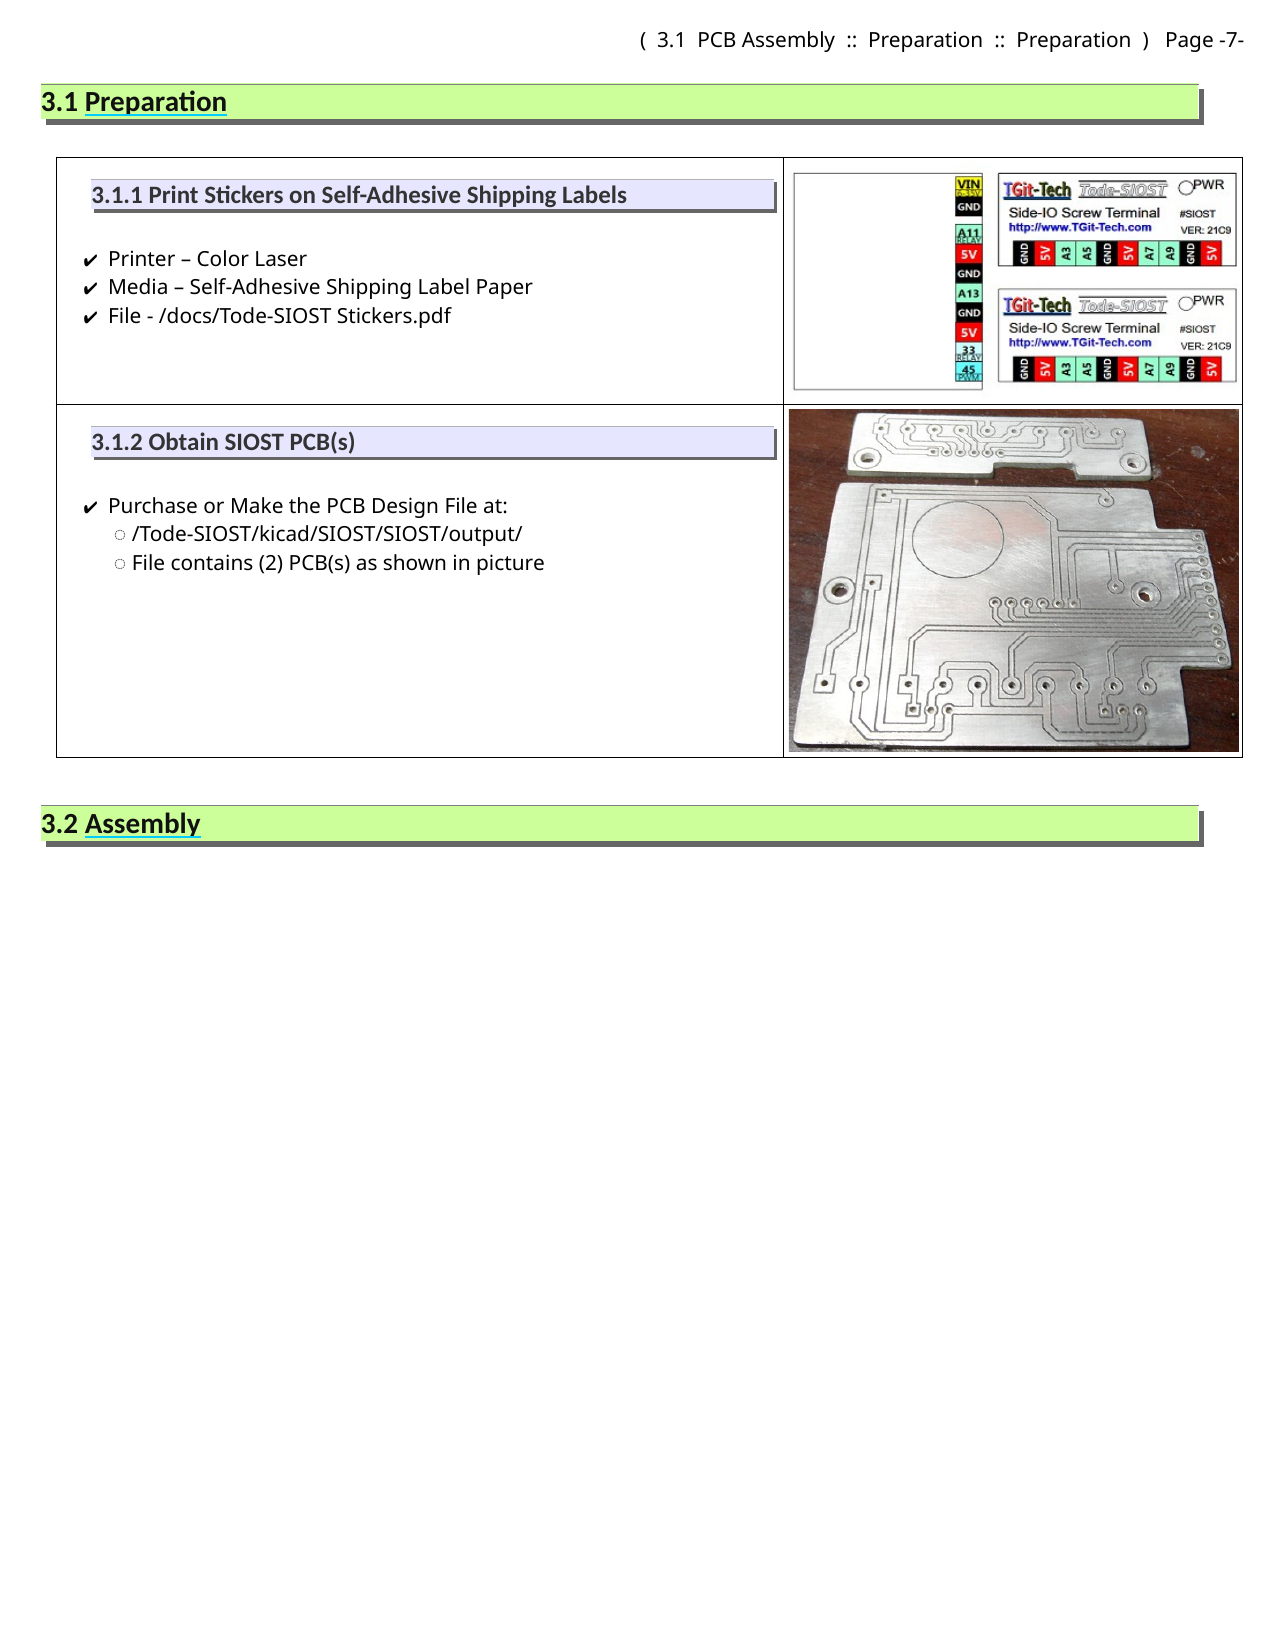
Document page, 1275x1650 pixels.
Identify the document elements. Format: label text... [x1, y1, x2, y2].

table_header Print Stickers on Self-Adhesive Shipping Labels Printer – Color Laser Media – Self-Adhesive Shipping Label Paper File - /docs/Tode-SIOST Stickers.pdf [57, 158, 783, 404]
table_header [784, 158, 1242, 404]
subtitle Preparation [41, 85, 1198, 119]
picture [788, 162, 1239, 398]
picture [788, 409, 1239, 752]
subtitle Assembly [41, 806, 1198, 841]
table_cell [784, 405, 1242, 757]
table_cell Obtain SIOST PCB(s) Purchase or Make the PCB Design File at: /Tode-SIOST/kicad/SIOST/SIOST/output/ File contains (2) PCB(s) as shown in picture [57, 405, 783, 757]
